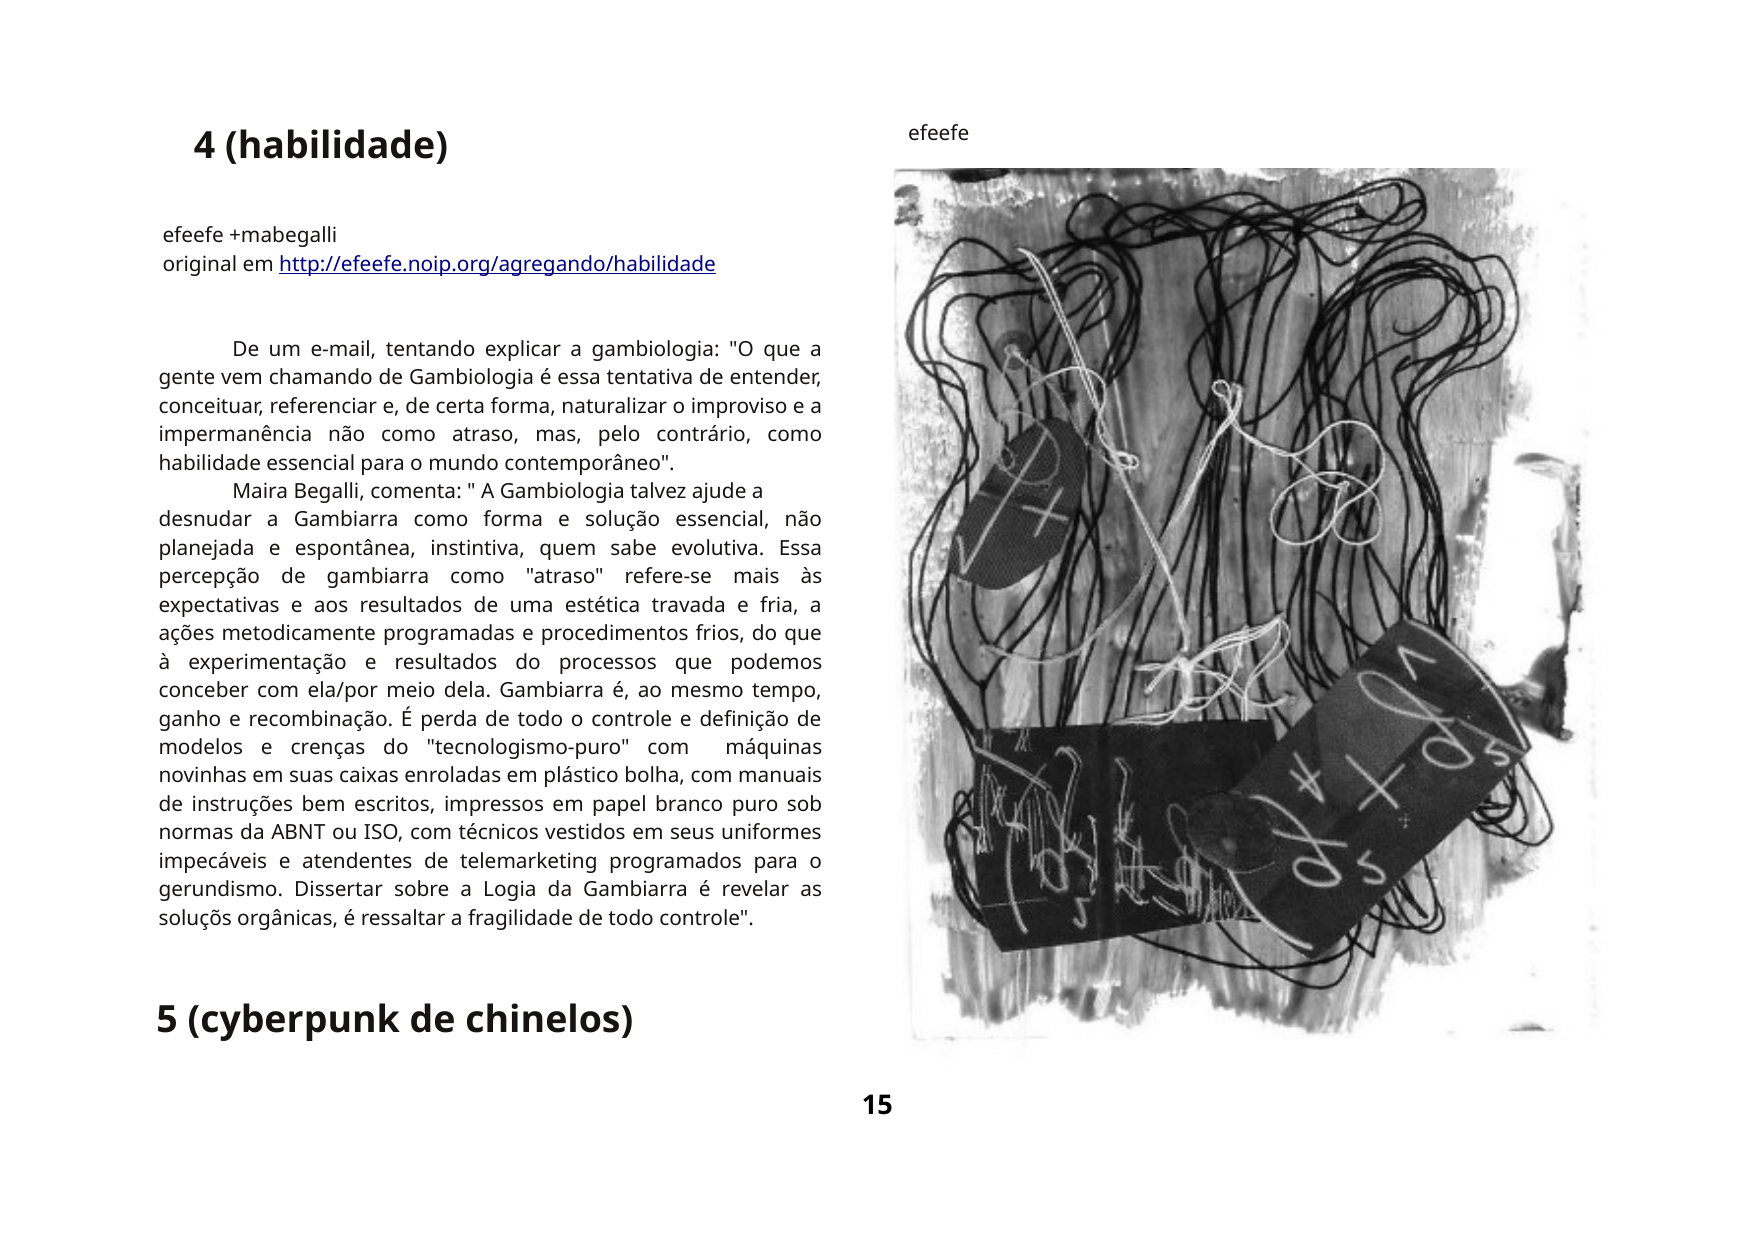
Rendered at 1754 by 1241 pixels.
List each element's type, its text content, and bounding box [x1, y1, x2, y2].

text Maira Begalli, comenta: " A Gambiologia talvez ajude a [158, 476, 823, 504]
picture [893, 168, 1610, 1069]
text efeefe [908, 118, 1650, 147]
text 4 (habilidade) [194, 118, 840, 169]
text 5 (cyberpunk de chinelos) [156, 988, 862, 1045]
text efeefe +mabegalli [162, 220, 862, 249]
text De um e-mail, tentando explicar a gambiologia: "O que a gente vem chamando de Gambiologia é essa tentativa de entender, conceituar, referenciar e, de certa forma, naturalizar o improviso e a impermanência não como atraso, mas, pelo contrário, como habilidade essencial para o mundo contemporâneo". [158, 334, 823, 476]
text desnudar a Gambiarra como forma e solução essencial, não planejada e espontânea, instintiva, quem sabe evolutiva. Essa percepção de gambiarra como "atraso" refere-se mais às expectativas e aos resultados de uma estética travada e fria, a ações metodicamente programadas e procedimentos frios, do que à experimentação e resultados do processos que podemos conceber com ela/por meio dela. Gambiarra é, ao mesmo tempo, ganho e recombinação. É perda de todo o controle e definição de modelos e crenças do "tecnologismo-puro" com máquinas novinhas em suas caixas enroladas em plástico bolha, com manuais de instruções bem escritos, impressos em papel branco puro sob normas da ABNT ou ISO, com técnicos vestidos em seus uniformes impecáveis e atendentes de telemarketing programados para o gerundismo. Dissertar sobre a Logia da Gambiarra é revelar as soluçõs orgânicas, é ressaltar a fragilidade de todo controle". [158, 504, 823, 931]
text original em http://efeefe.noip.org/agregando/habilidade [162, 249, 862, 277]
